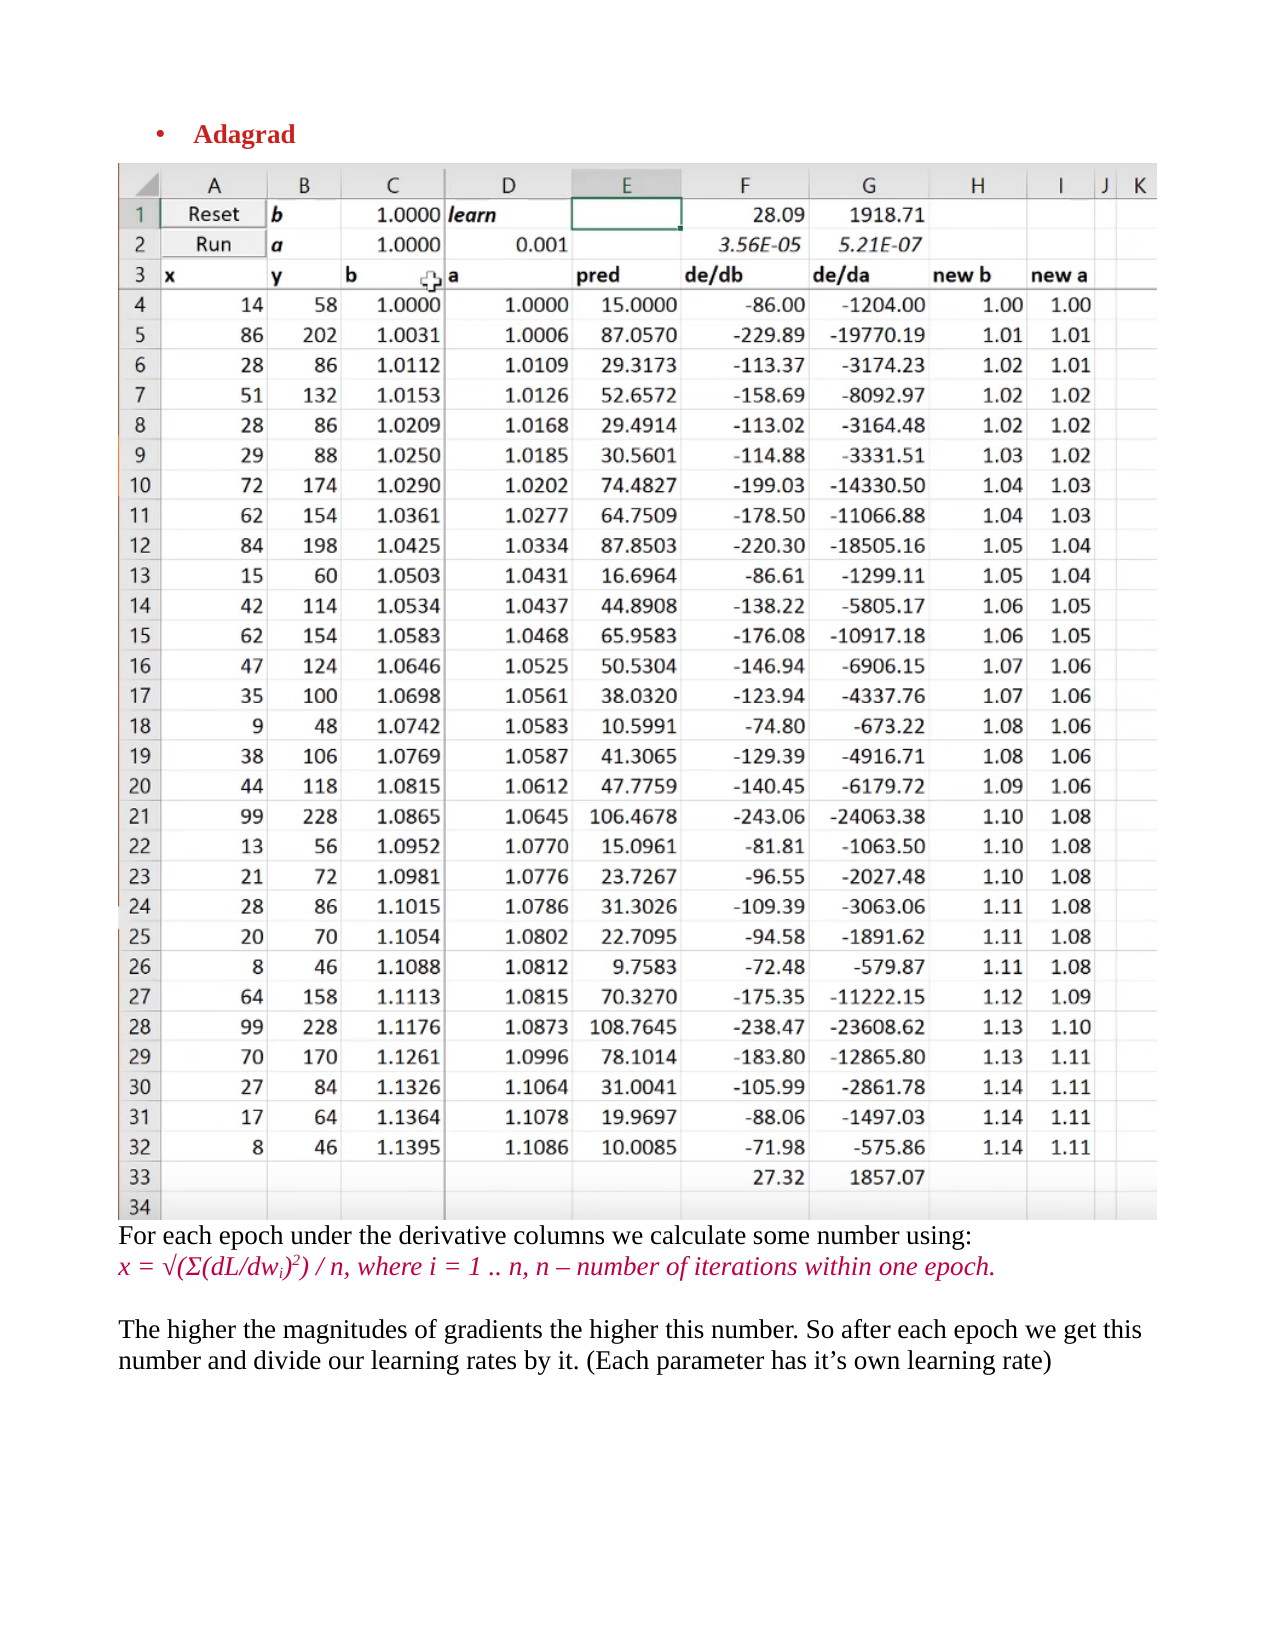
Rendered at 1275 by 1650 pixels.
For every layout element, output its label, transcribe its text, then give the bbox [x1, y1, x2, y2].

text [118, 149, 1157, 163]
picture [118, 163, 1157, 1220]
text The higher the magnitudes of gradients the higher this number. So after each epoch we get this number and divide our learning rates by it. (Each parameter has it’s own learning rate) [118, 1313, 1157, 1375]
list Adagrad [156, 118, 1157, 149]
text For each epoch under the derivative columns we calculate some number using: [118, 1220, 1157, 1250]
text x = √(Σ(dL/dwi)2) / n, where i = 1 .. n, n – number of iterations within one epoch. [118, 1250, 1157, 1282]
